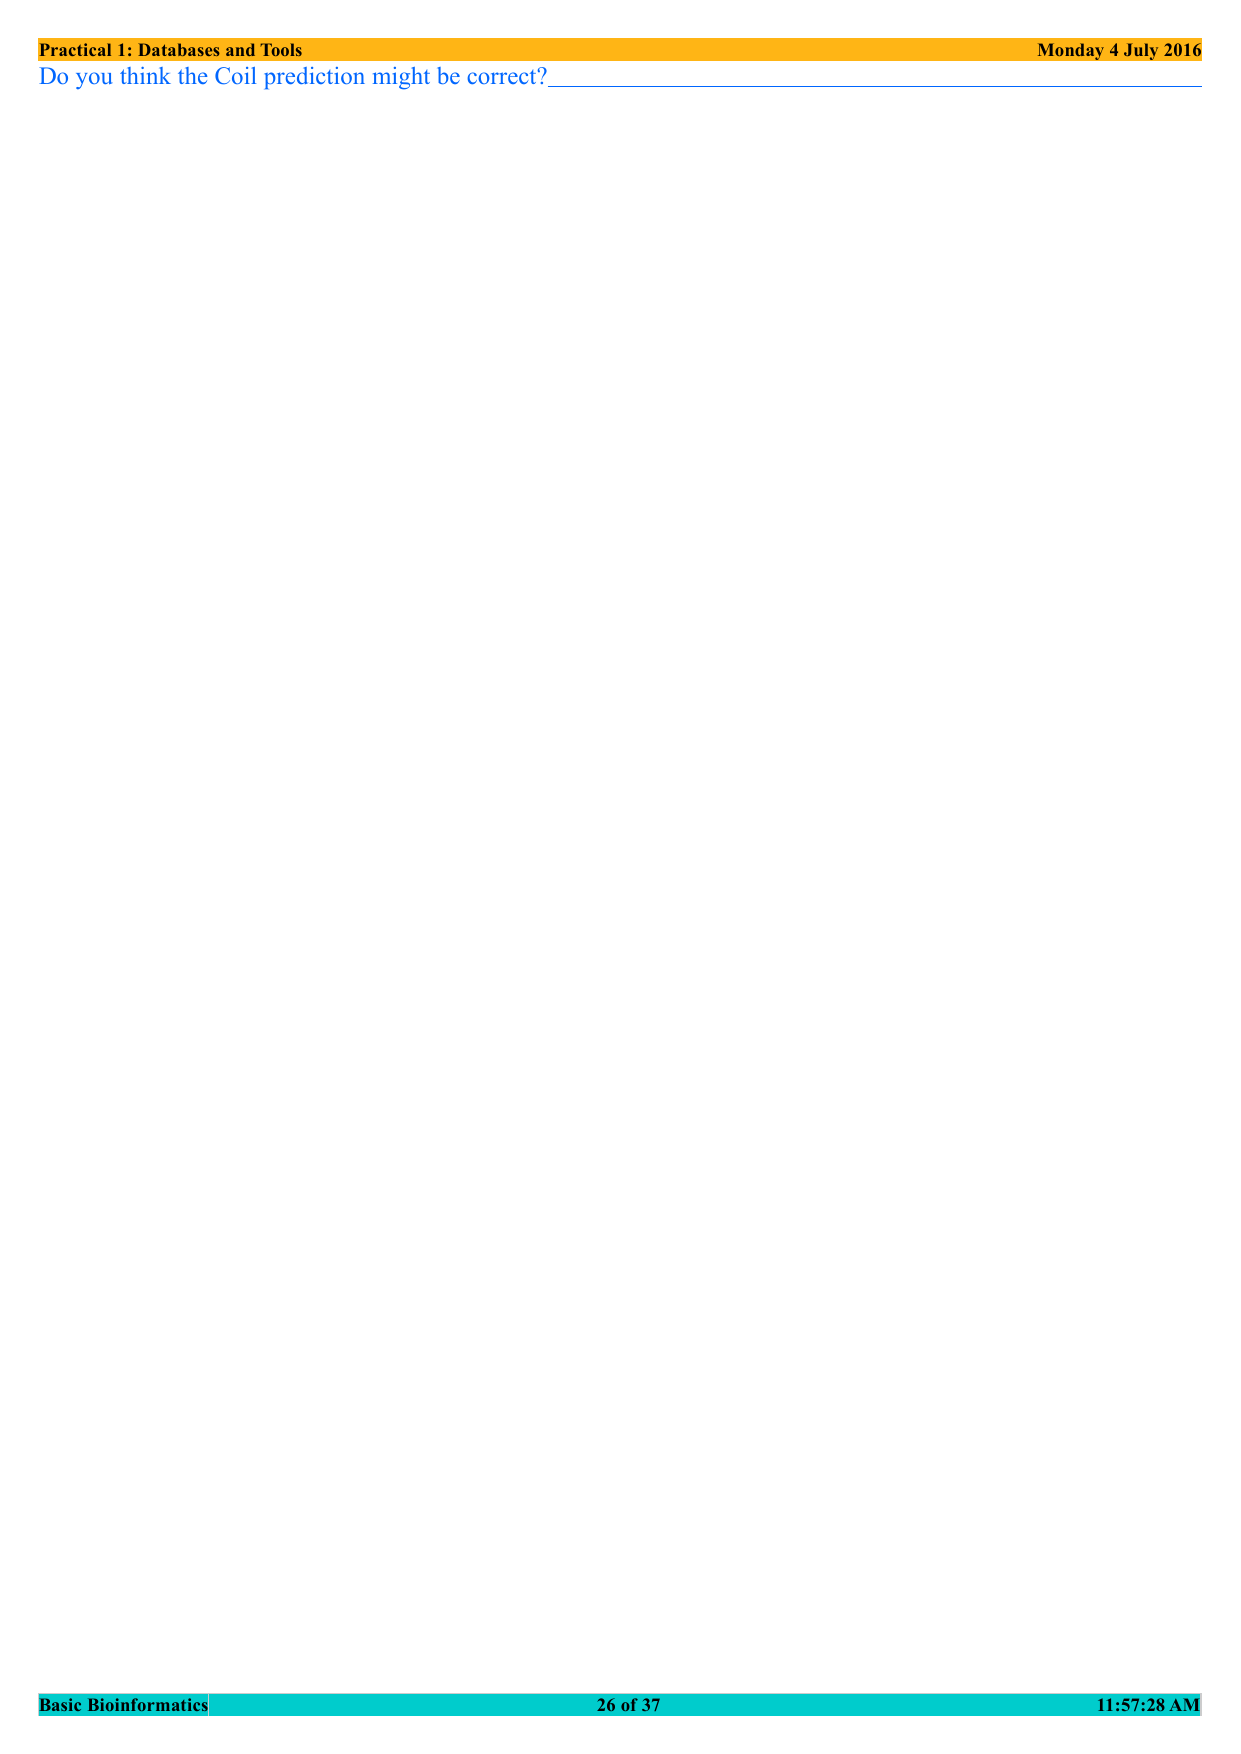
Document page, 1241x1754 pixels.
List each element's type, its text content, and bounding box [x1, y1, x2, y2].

text Do you think the Coil prediction might be correct? [38, 61, 1202, 89]
